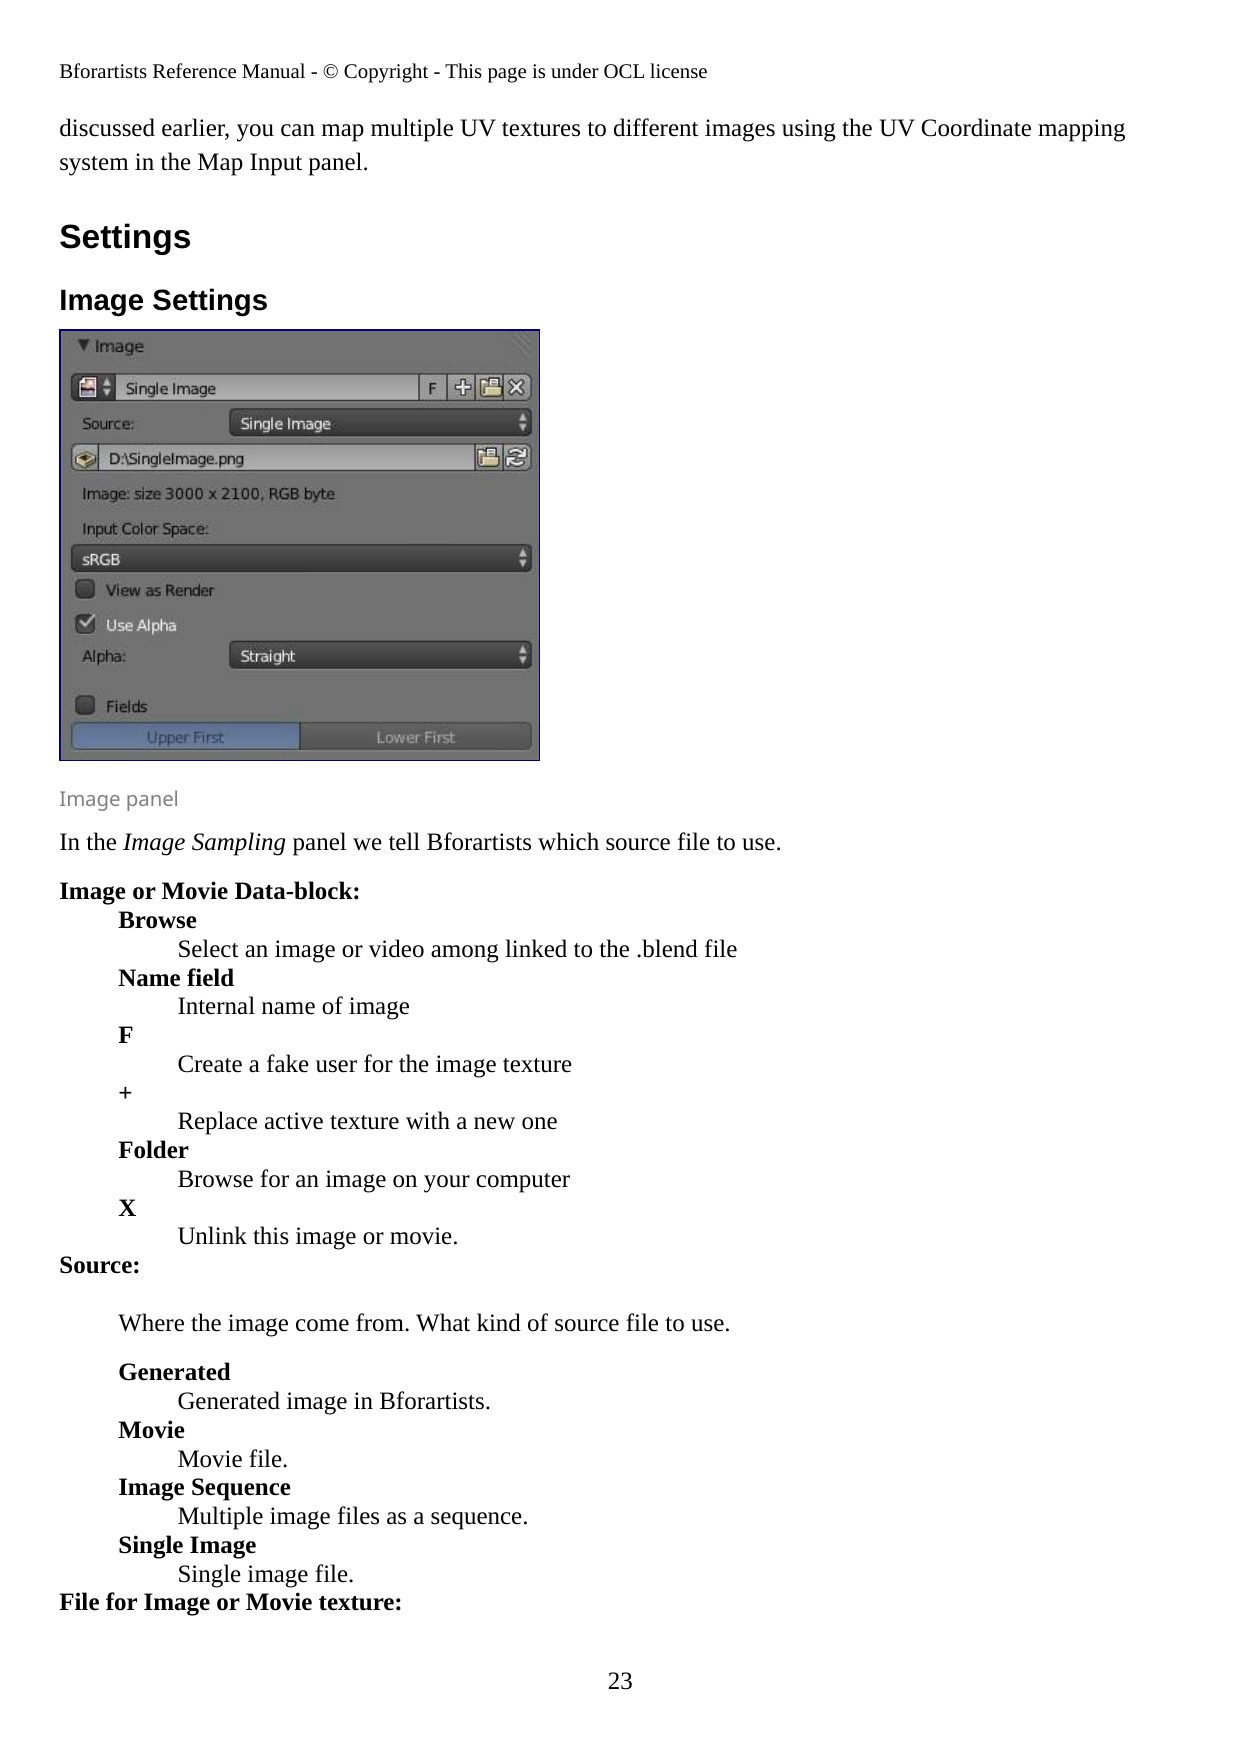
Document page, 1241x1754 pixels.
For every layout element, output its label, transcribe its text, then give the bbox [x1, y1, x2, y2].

subtitle Single Image [118, 1530, 1181, 1559]
subtitle Folder [118, 1135, 1181, 1164]
list Generated image in Bforartists. [177, 1386, 1181, 1415]
list Multiple image files as a sequence. [177, 1501, 1181, 1530]
list Movie file. [177, 1444, 1181, 1472]
list Unlink this image or movie. [177, 1221, 1181, 1250]
list Replace active texture with a new one [177, 1106, 1181, 1135]
text discussed earlier, you can map multiple UV textures to different images using the UV Coordinate mapping system in the Map Input panel. [59, 113, 1181, 176]
list Create a fake user for the image texture [177, 1049, 1181, 1078]
subtitle Image or Movie Data-block: [59, 876, 1181, 905]
subtitle Movie [118, 1415, 1181, 1444]
subtitle + [118, 1078, 1181, 1106]
subtitle Name field [118, 963, 1181, 991]
text Image panel [59, 782, 1181, 813]
list Select an image or video among linked to the .blend file [177, 934, 1181, 963]
subtitle File for Image or Movie texture: [59, 1587, 1181, 1616]
picture [61, 331, 539, 760]
subtitle Settings [59, 217, 1181, 256]
subtitle Generated [118, 1357, 1181, 1386]
subtitle Browse [118, 905, 1181, 934]
subtitle Image Sequence [118, 1472, 1181, 1501]
text In the Image Sampling panel we tell Bforartists which source file to use. [59, 827, 1181, 856]
subtitle Source: [59, 1250, 1181, 1279]
list Browse for an image on your computer [177, 1164, 1181, 1193]
text Where the image come from. What kind of source file to use. [118, 1308, 1181, 1337]
subtitle X [118, 1193, 1181, 1221]
subtitle Image Settings [59, 283, 1181, 316]
list Single image file. [177, 1559, 1181, 1587]
list Internal name of image [177, 991, 1181, 1020]
subtitle F [118, 1020, 1181, 1049]
